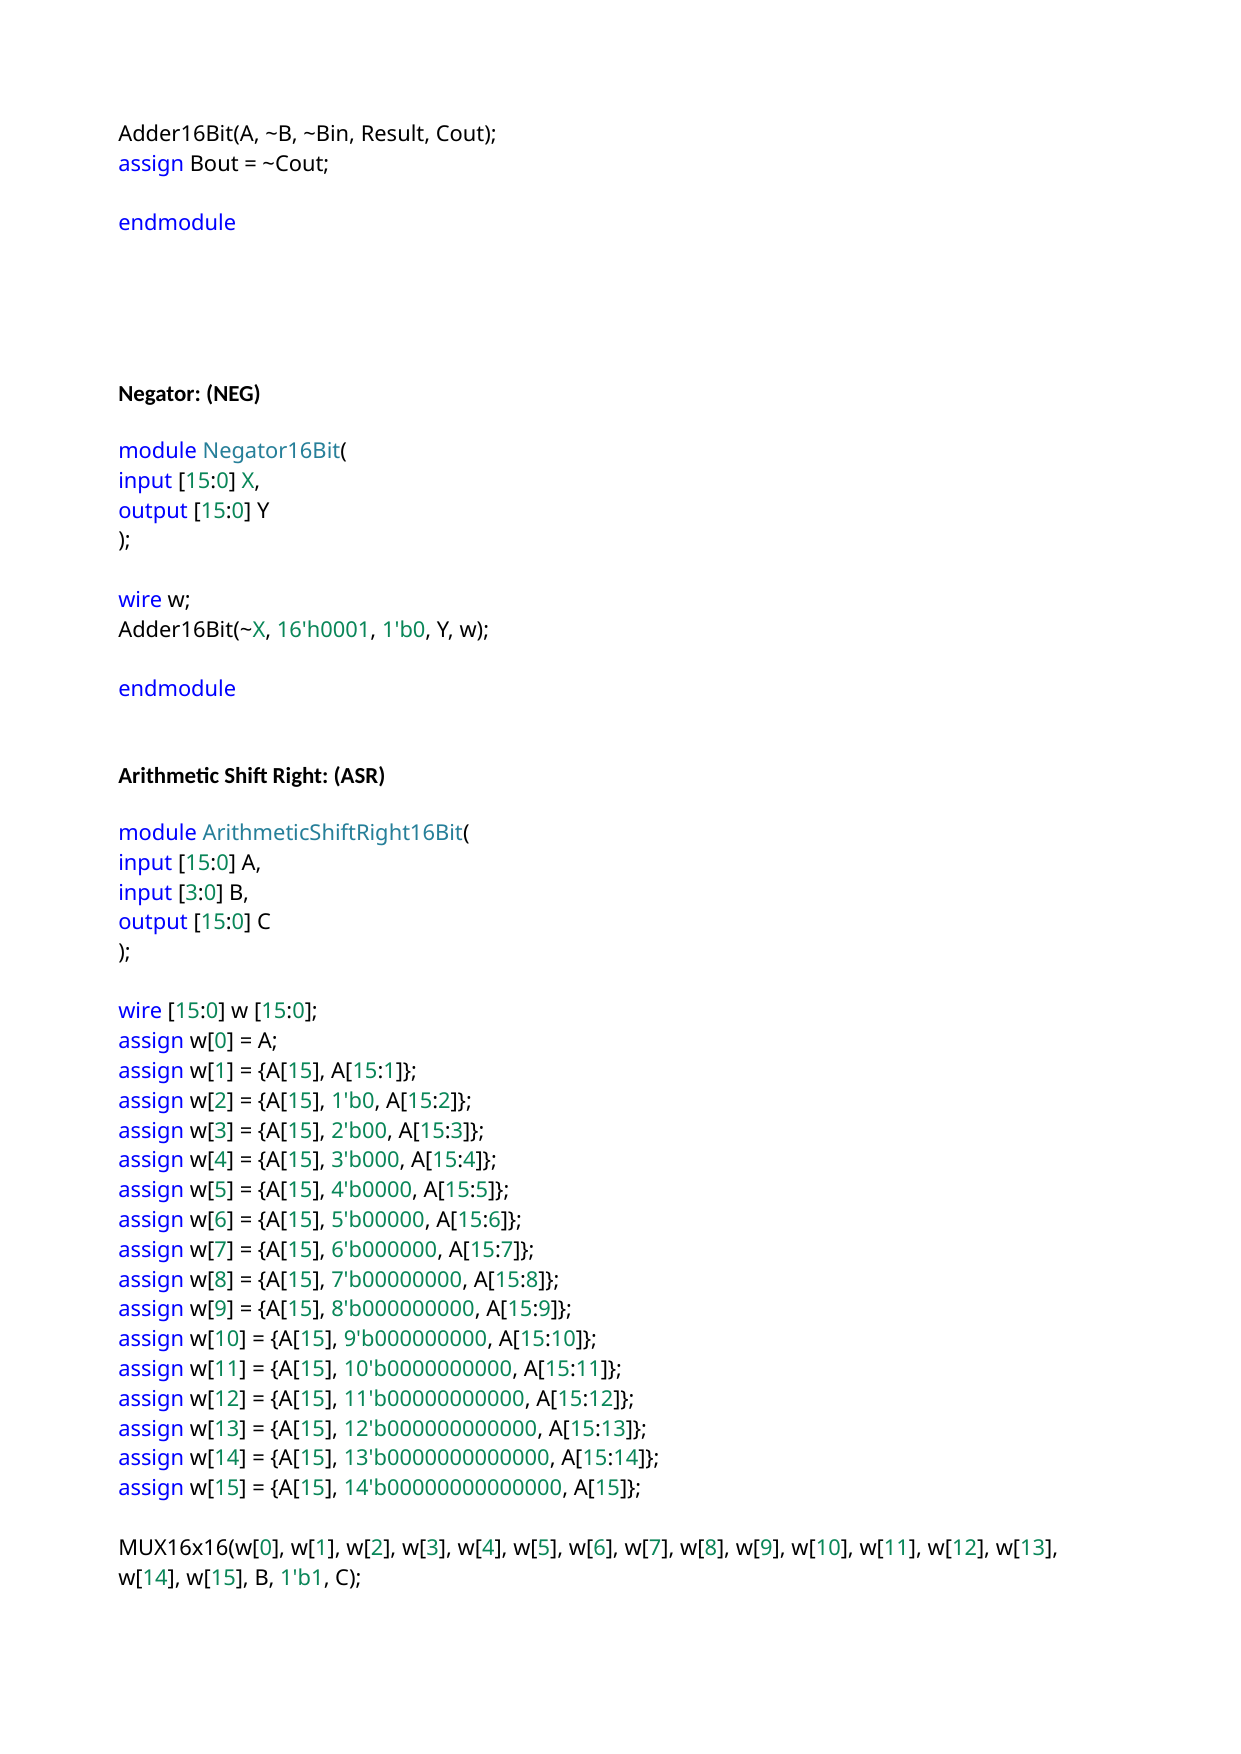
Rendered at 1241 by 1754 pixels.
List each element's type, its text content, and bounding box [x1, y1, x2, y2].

text Adder16Bit(~X, 16'h0001, 1'b0, Y, w); [118, 614, 1122, 643]
text assign w[12] = {A[15], 11'b00000000000, A[15:12]}; [118, 1383, 1122, 1413]
text endmodule [118, 673, 1122, 703]
text module ArithmeticShiftRight16Bit( [118, 817, 1122, 847]
text assign w[4] = {A[15], 3'b000, A[15:4]}; [118, 1144, 1122, 1174]
text assign w[11] = {A[15], 10'b0000000000, A[15:11]}; [118, 1353, 1122, 1383]
text assign w[3] = {A[15], 2'b00, A[15:3]}; [118, 1115, 1122, 1144]
text ); [118, 936, 1122, 966]
text assign w[15] = {A[15], 14'b00000000000000, A[15]}; [118, 1472, 1122, 1502]
text Negator: (NEG) [118, 379, 1122, 407]
text Arithmetic Shift Right: (ASR) [118, 761, 1122, 789]
text assign w[5] = {A[15], 4'b0000, A[15:5]}; [118, 1174, 1122, 1204]
text output [15:0] C [118, 906, 1122, 936]
text wire w; [118, 584, 1122, 614]
text assign Bout = ~Cout; [118, 148, 1122, 178]
text assign w[13] = {A[15], 12'b000000000000, A[15:13]}; [118, 1413, 1122, 1442]
text assign w[0] = A; [118, 1025, 1122, 1055]
text wire [15:0] w [15:0]; [118, 996, 1122, 1025]
text Adder16Bit(A, ~B, ~Bin, Result, Cout); [118, 118, 1122, 148]
text endmodule [118, 207, 1122, 237]
text assign w[1] = {A[15], A[15:1]}; [118, 1055, 1122, 1085]
text assign w[8] = {A[15], 7'b00000000, A[15:8]}; [118, 1264, 1122, 1293]
text assign w[14] = {A[15], 13'b0000000000000, A[15:14]}; [118, 1442, 1122, 1472]
text assign w[7] = {A[15], 6'b000000, A[15:7]}; [118, 1234, 1122, 1264]
text input [3:0] B, [118, 876, 1122, 906]
text input [15:0] X, [118, 465, 1122, 495]
text assign w[9] = {A[15], 8'b000000000, A[15:9]}; [118, 1293, 1122, 1323]
text assign w[2] = {A[15], 1'b0, A[15:2]}; [118, 1085, 1122, 1115]
text assign w[6] = {A[15], 5'b00000, A[15:6]}; [118, 1204, 1122, 1234]
text assign w[10] = {A[15], 9'b000000000, A[15:10]}; [118, 1323, 1122, 1353]
text ); [118, 524, 1122, 554]
text output [15:0] Y [118, 495, 1122, 524]
text input [15:0] A, [118, 847, 1122, 876]
text module Negator16Bit( [118, 435, 1122, 465]
text MUX16x16(w[0], w[1], w[2], w[3], w[4], w[5], w[6], w[7], w[8], w[9], w[10], w[11], w[12], w[13], w[14], w[15], B, 1'b1, C); [118, 1532, 1122, 1591]
